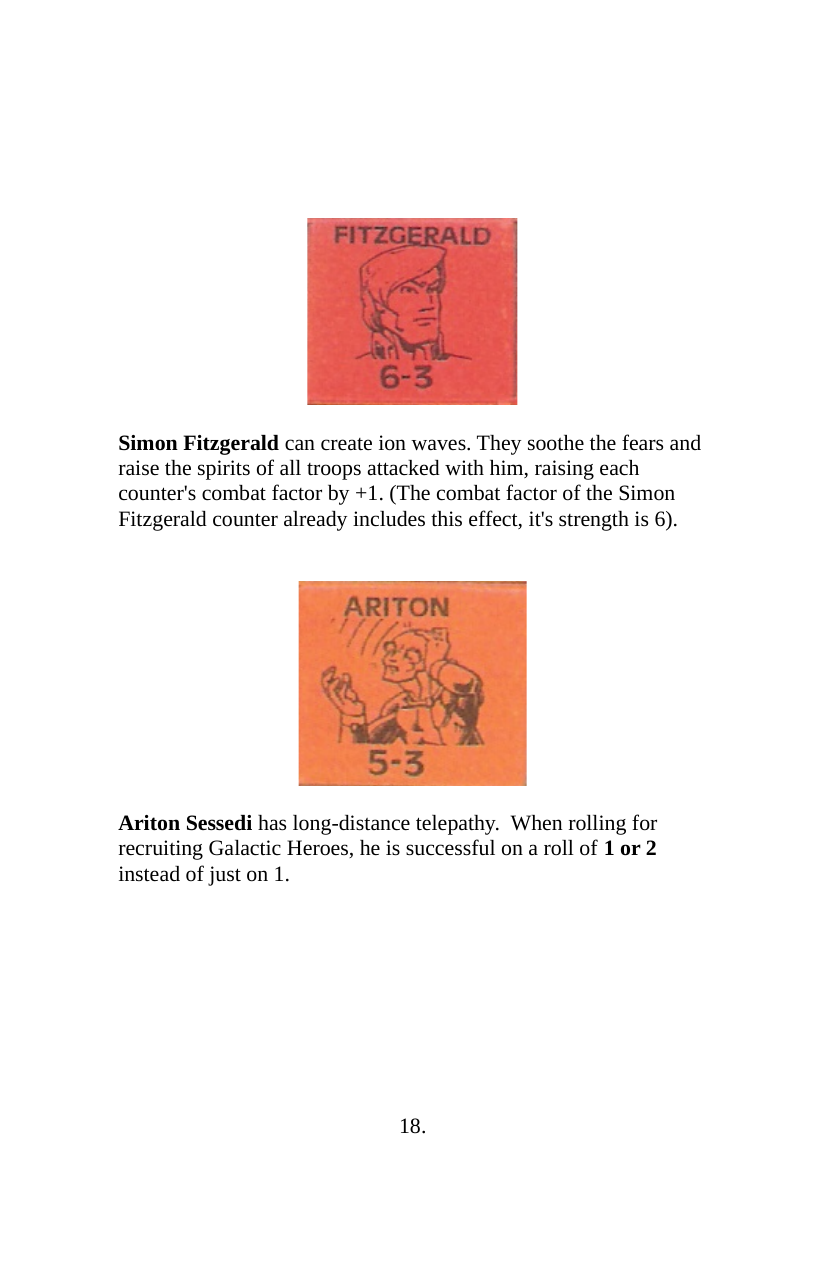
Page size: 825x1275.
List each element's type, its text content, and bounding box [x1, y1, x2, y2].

text Simon Fitzgerald can create ion waves. They soothe the fears and raise the spirits of all troops attacked with him, raising each counter's combat factor by +1. (The combat factor of the Simon Fitzgerald counter already includes this effect, it's strength is 6). [118, 430, 707, 531]
text Ariton Sessedi has long-distance telepathy. When rolling for recruiting Galactic Heroes, he is successful on a roll of 1 or 2 instead of just on 1. [118, 810, 707, 886]
text 18. [118, 1113, 707, 1138]
